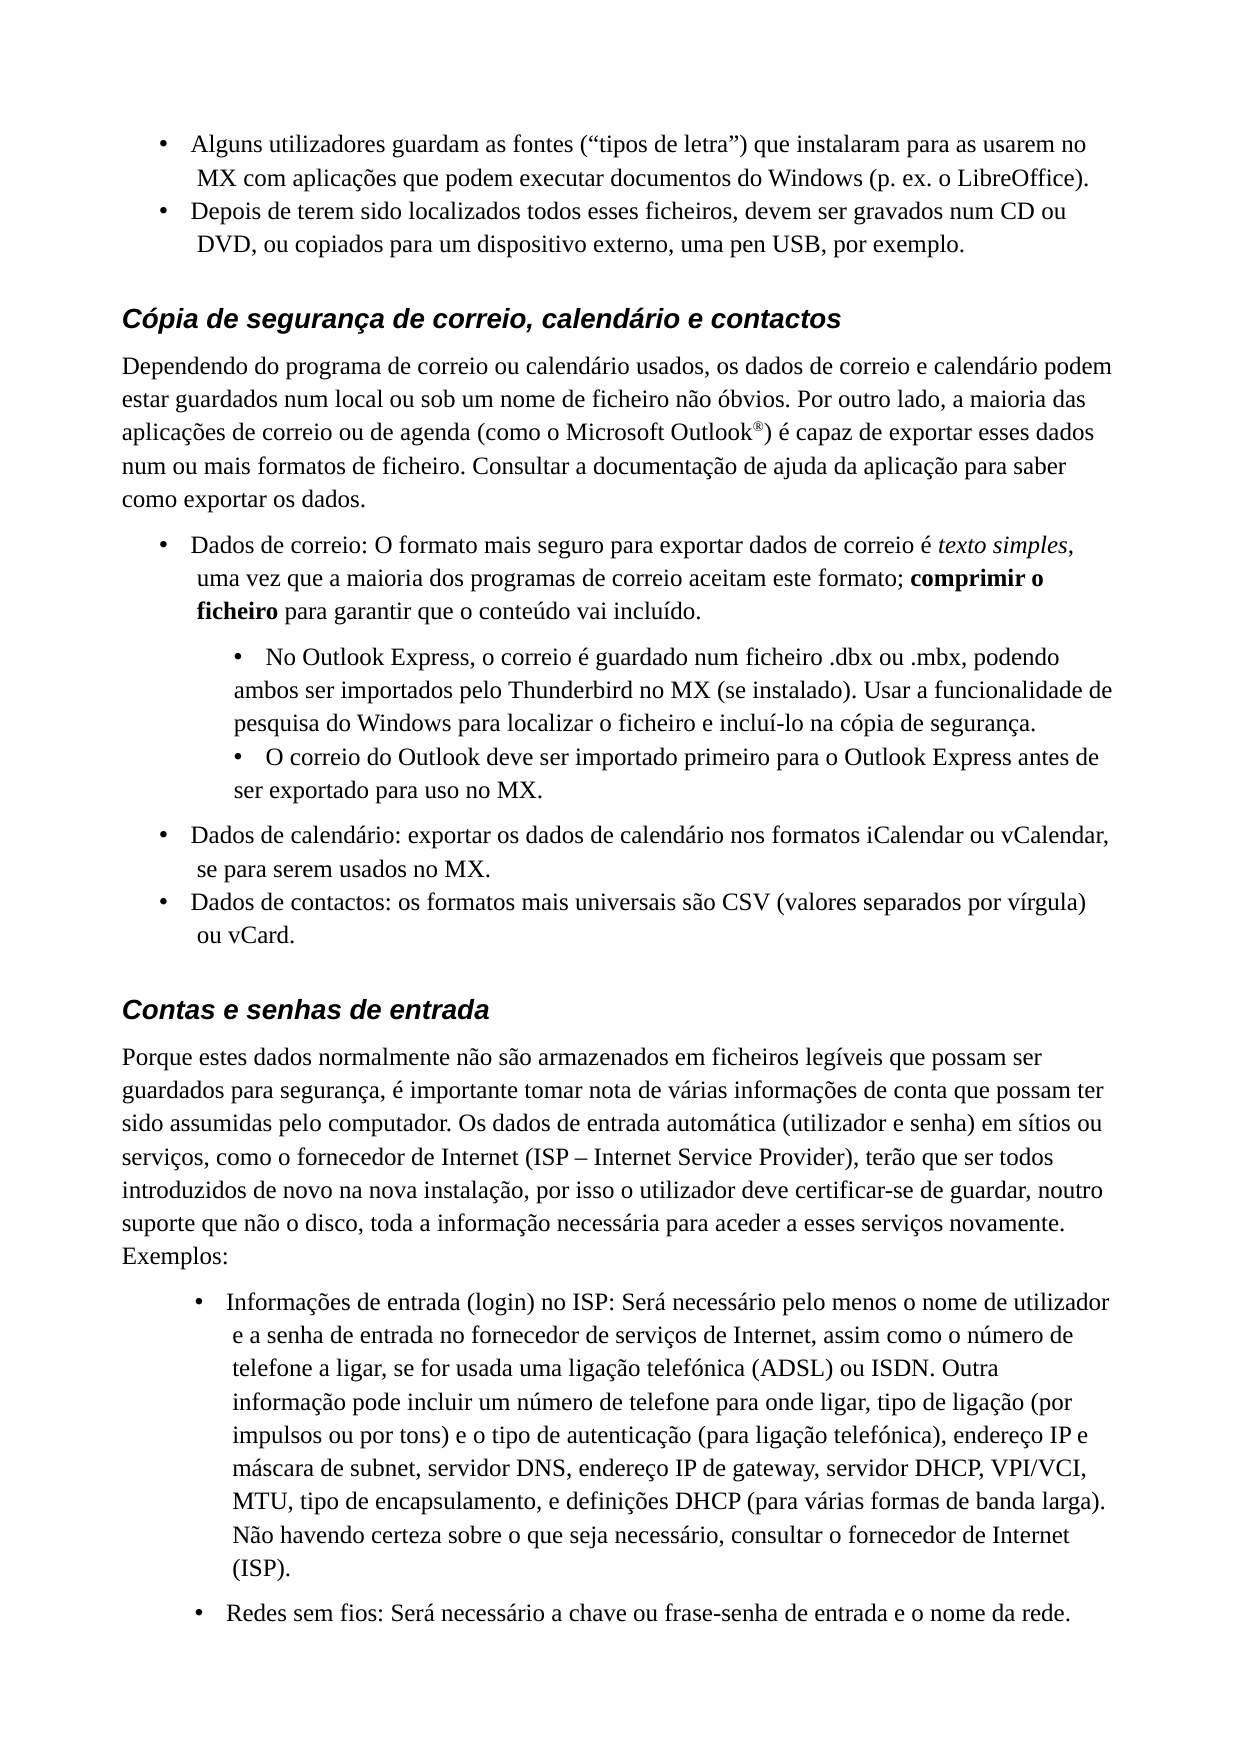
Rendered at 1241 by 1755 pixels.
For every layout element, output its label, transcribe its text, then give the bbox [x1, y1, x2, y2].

subtitle Cópia de segurança de correio, calendário e contactos [115, 297, 1122, 334]
list Depois de terem sido localizados todos esses ficheiros, devem ser gravados num CD ou DVD, ou copiados para um dispositivo externo, uma pen USB, por exemplo. [153, 191, 1122, 264]
list O correio do Outlook deve ser importado primeiro para o Outlook Express antes de ser exportado para uso no MX. [198, 736, 1122, 810]
list Dados de contactos: os formatos mais universais são CSV (valores separados por vírgula) ou vCard. [153, 882, 1122, 955]
list No Outlook Express, o correio é guardado num ficheiro .dbx ou .mbx, podendo ambos ser importados pelo Thunderbird no MX (se instalado). Usar a funcionalidade de pesquisa do Windows para localizar o ficheiro e incluí-lo na cópia de segurança. [198, 637, 1122, 736]
list Informações de entrada (login) no ISP: Será necessário pelo menos o nome de utilizador e a senha de entrada no fornecedor de serviços de Internet, assim como o número de telefone a ligar, se for usada uma ligação telefónica (ADSL) ou ISDN. Outra informação pode incluir um número de telefone para onde ligar, tipo de ligação (por impulsos ou por tons) e o tipo de autenticação (para ligação telefónica), endereço IP e máscara de subnet, servidor DNS, endereço IP de gateway, servidor DHCP, VPI/VCI, MTU, tipo de encapsulamento, e definições DHCP (para várias formas de banda larga). Não havendo certeza sobre o que seja necessário, consultar o fornecedor de Internet (ISP). [188, 1282, 1122, 1582]
list Dados de calendário: exportar os dados de calendário nos formatos iCalendar ou vCalendar, se para serem usados no MX. [153, 815, 1122, 882]
list Dados de correio: O formato mais seguro para exportar dados de correio é texto simples, uma vez que a maioria dos programas de correio aceitam este formato; comprimir o ficheiro para garantir que o conteúdo vai incluído. [153, 524, 1122, 631]
text Dependendo do programa de correio ou calendário usados, os dados de correio e calendário podem estar guardados num local ou sob um nome de ficheiro não óbvios. Por outro lado, a maioria das aplicações de correio ou de agenda (como o Microsoft Outlook®) é capaz de exportar esses dados num ou mais formatos de ficheiro. Consultar a documentação de ajuda da aplicação para saber como exportar os dados. [115, 346, 1122, 519]
list Redes sem fios: Será necessário a chave ou frase-senha de entrada e o nome da rede. [188, 1593, 1122, 1633]
subtitle Contas e senhas de entrada [115, 988, 1122, 1025]
list Alguns utilizadores guardam as fontes (“tipos de letra”) que instalaram para as usarem no MX com aplicações que podem executar documentos do Windows (p. ex. o LibreOffice). [153, 124, 1122, 191]
text Porque estes dados normalmente não são armazenados em ficheiros legíveis que possam ser guardados para segurança, é importante tomar nota de várias informações de conta que possam ter sido assumidas pelo computador. Os dados de entrada automática (utilizador e senha) em sítios ou serviços, como o fornecedor de Internet (ISP – Internet Service Provider), terão que ser todos introduzidos de novo na nova instalação, por isso o utilizador deve certificar-se de guardar, noutro suporte que não o disco, toda a informação necessária para aceder a esses serviços novamente. Exemplos: [115, 1037, 1122, 1276]
